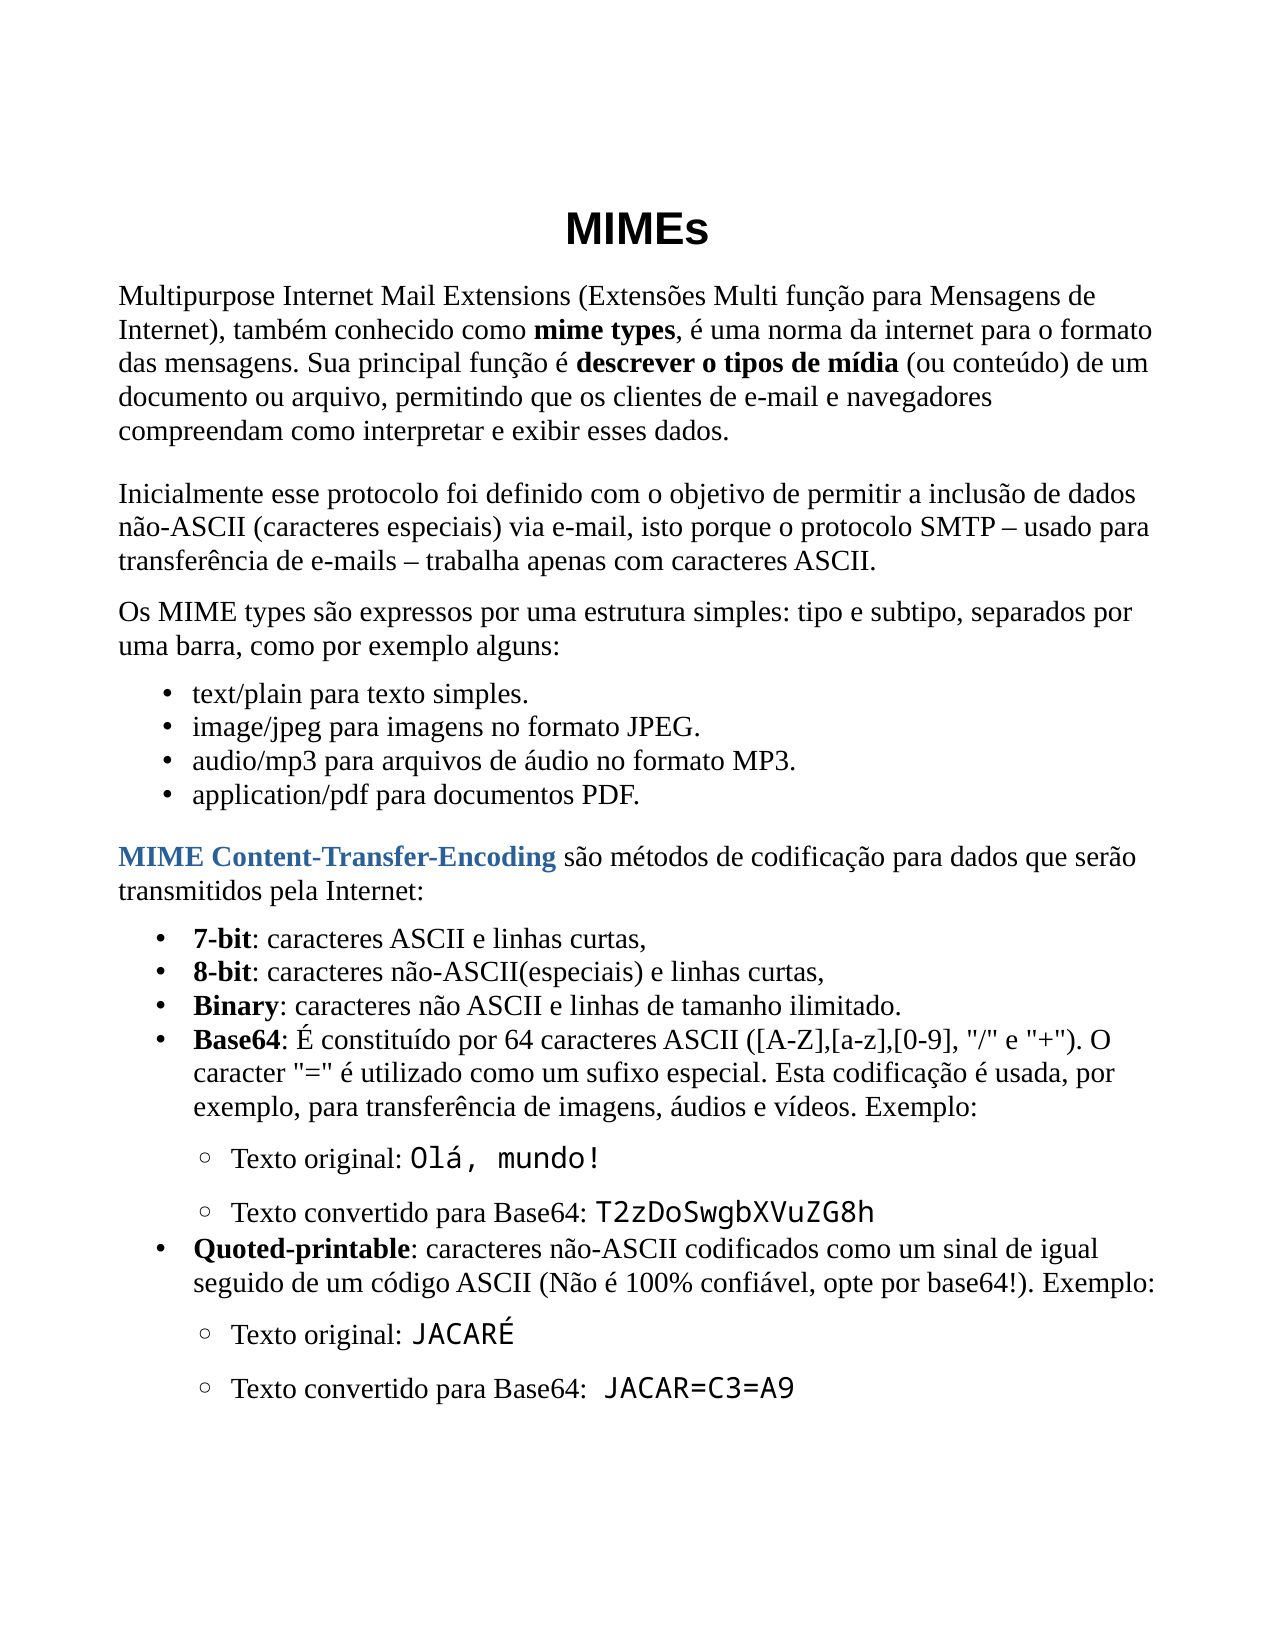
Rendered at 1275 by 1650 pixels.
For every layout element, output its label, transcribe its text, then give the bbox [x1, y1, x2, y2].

list Texto original: JACARÉ [193, 1313, 1157, 1353]
text MIME Content-Transfer-Encoding são métodos de codificação para dados que serão transmitidos pela Internet: [118, 839, 1157, 906]
list Binary: caracteres não ASCII e linhas de tamanho ilimitado. [156, 988, 1157, 1022]
text Multipurpose Internet Mail Extensions (Extensões Multi função para Mensagens de Internet), também conhecido como mime types, é uma norma da internet para o formato das mensagens. Sua principal função é descrever o tipos de mídia (ou conteúdo) de um documento ou arquivo, permitindo que os clientes de e-mail e navegadores compreendam como interpretar e exibir esses dados. [118, 278, 1157, 446]
list application/pdf para documentos PDF. [162, 777, 1157, 811]
list Texto convertido para Base64: T2zDoSwgbXVuZG8h [193, 1191, 1157, 1231]
list 8-bit: caracteres não-ASCII(especiais) e linhas curtas, [156, 954, 1157, 988]
list text/plain para texto simples. [162, 676, 1157, 709]
list 7-bit: caracteres ASCII e linhas curtas, [156, 921, 1157, 954]
list Base64: É constituído por 64 caracteres ASCII ([A-Z],[a-z],[0-9], "/" e "+"). O caracter "=" é utilizado como um sufixo especial. Esta codificação é usada, por exemplo, para transferência de imagens, áudios e vídeos. Exemplo: [156, 1022, 1157, 1123]
list Texto original: Olá, mundo! [193, 1137, 1157, 1177]
list Quoted-printable: caracteres não-ASCII codificados como um sinal de igual seguido de um código ASCII (Não é 100% confiável, opte por base64!). Exemplo: [156, 1231, 1157, 1298]
subtitle MIMEs [118, 201, 1157, 254]
list Texto convertido para Base64: JACAR=C3=A9 [193, 1367, 1157, 1407]
text Os MIME types são expressos por uma estrutura simples: tipo e subtipo, separados por uma barra, como por exemplo alguns: [118, 594, 1157, 661]
list image/jpeg para imagens no formato JPEG. [162, 709, 1157, 743]
list audio/mp3 para arquivos de áudio no formato MP3. [162, 743, 1157, 777]
text Inicialmente esse protocolo foi definido com o objetivo de permitir a inclusão de dados não-ASCII (caracteres especiais) via e-mail, isto porque o protocolo SMTP – usado para transferência de e-mails – trabalha apenas com caracteres ASCII. [118, 476, 1157, 576]
